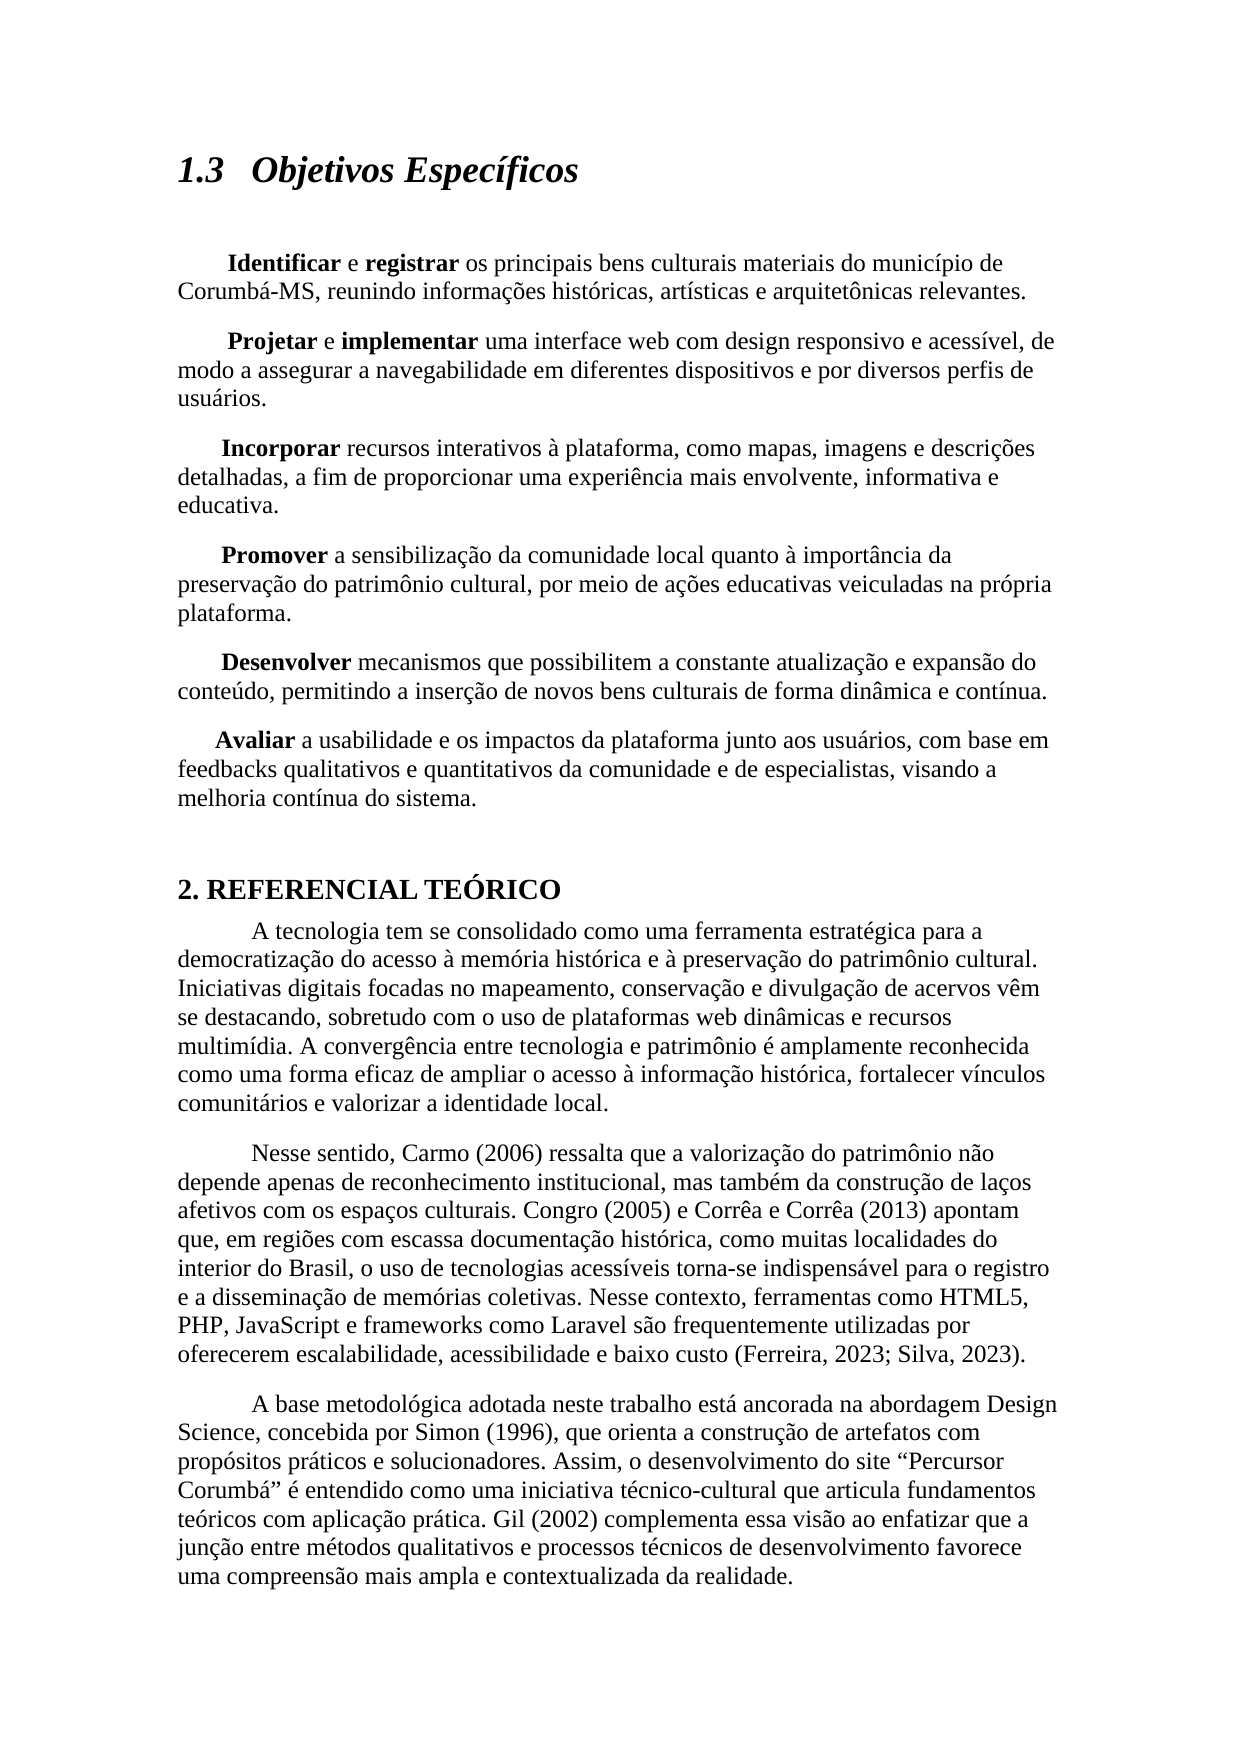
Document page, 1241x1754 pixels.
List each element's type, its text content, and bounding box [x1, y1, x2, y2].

text 1.3 Objetivos Específicos [177, 148, 1051, 191]
text Promover a sensibilização da comunidade local quanto à importância da preservação do patrimônio cultural, por meio de ações educativas veiculadas na própria plataforma. [177, 540, 1063, 626]
text A tecnologia tem se consolidado como uma ferramenta estratégica para a democratização do acesso à memória histórica e à preservação do patrimônio cultural. Iniciativas digitais focadas no mapeamento, conservação e divulgação de acervos vêm se destacando, sobretudo com o uso de plataformas web dinâmicas e recursos multimídia. A convergência entre tecnologia e patrimônio é amplamente reconhecida como uma forma eficaz de ampliar o acesso à informação histórica, fortalecer vínculos comunitários e valorizar a identidade local. [177, 916, 1063, 1117]
text Projetar e implementar uma interface web com design responsivo e acessível, de modo a assegurar a navegabilidade em diferentes dispositivos e por diversos perfis de usuários. [177, 326, 1063, 412]
text Nesse sentido, Carmo (2006) ressalta que a valorização do patrimônio não depende apenas de reconhecimento institucional, mas também da construção de laços afetivos com os espaços culturais. Congro (2005) e Corrêa e Corrêa (2013) apontam que, em regiões com escassa documentação histórica, como muitas localidades do interior do Brasil, o uso de tecnologias acessíveis torna-se indispensável para o registro e a disseminação de memórias coletivas. Nesse contexto, ferramentas como HTML5, PHP, JavaScript e frameworks como Laravel são frequentemente utilizadas por oferecerem escalabilidade, acessibilidade e baixo custo (Ferreira, 2023; Silva, 2023). [177, 1138, 1063, 1368]
text Identificar e registrar os principais bens culturais materiais do município de Corumbá-MS, reunindo informações históricas, artísticas e arquitetônicas relevantes. [177, 248, 1063, 305]
text Incorporar recursos interativos à plataforma, como mapas, imagens e descrições detalhadas, a fim de proporcionar uma experiência mais envolvente, informativa e educativa. [177, 433, 1063, 519]
text A base metodológica adotada neste trabalho está ancorada na abordagem Design Science, concebida por Simon (1996), que orienta a construção de artefatos com propósitos práticos e solucionadores. Assim, o desenvolvimento do site “Percursor Corumbá” é entendido como uma iniciativa técnico-cultural que articula fundamentos teóricos com aplicação prática. Gil (2002) complementa essa visão ao enfatizar que a junção entre métodos qualitativos e processos técnicos de desenvolvimento favorece uma compreensão mais ampla e contextualizada da realidade. [177, 1389, 1063, 1590]
text Avaliar a usabilidade e os impactos da plataforma junto aos usuários, com base em feedbacks qualitativos e quantitativos da comunidade e de especialistas, visando a melhoria contínua do sistema. [177, 726, 1063, 812]
text 2. REFERENCIAL TEÓRICO [177, 872, 1063, 905]
text Desenvolver mecanismos que possibilitem a constante atualização e expansão do conteúdo, permitindo a inserção de novos bens culturais de forma dinâmica e contínua. [177, 647, 1063, 705]
